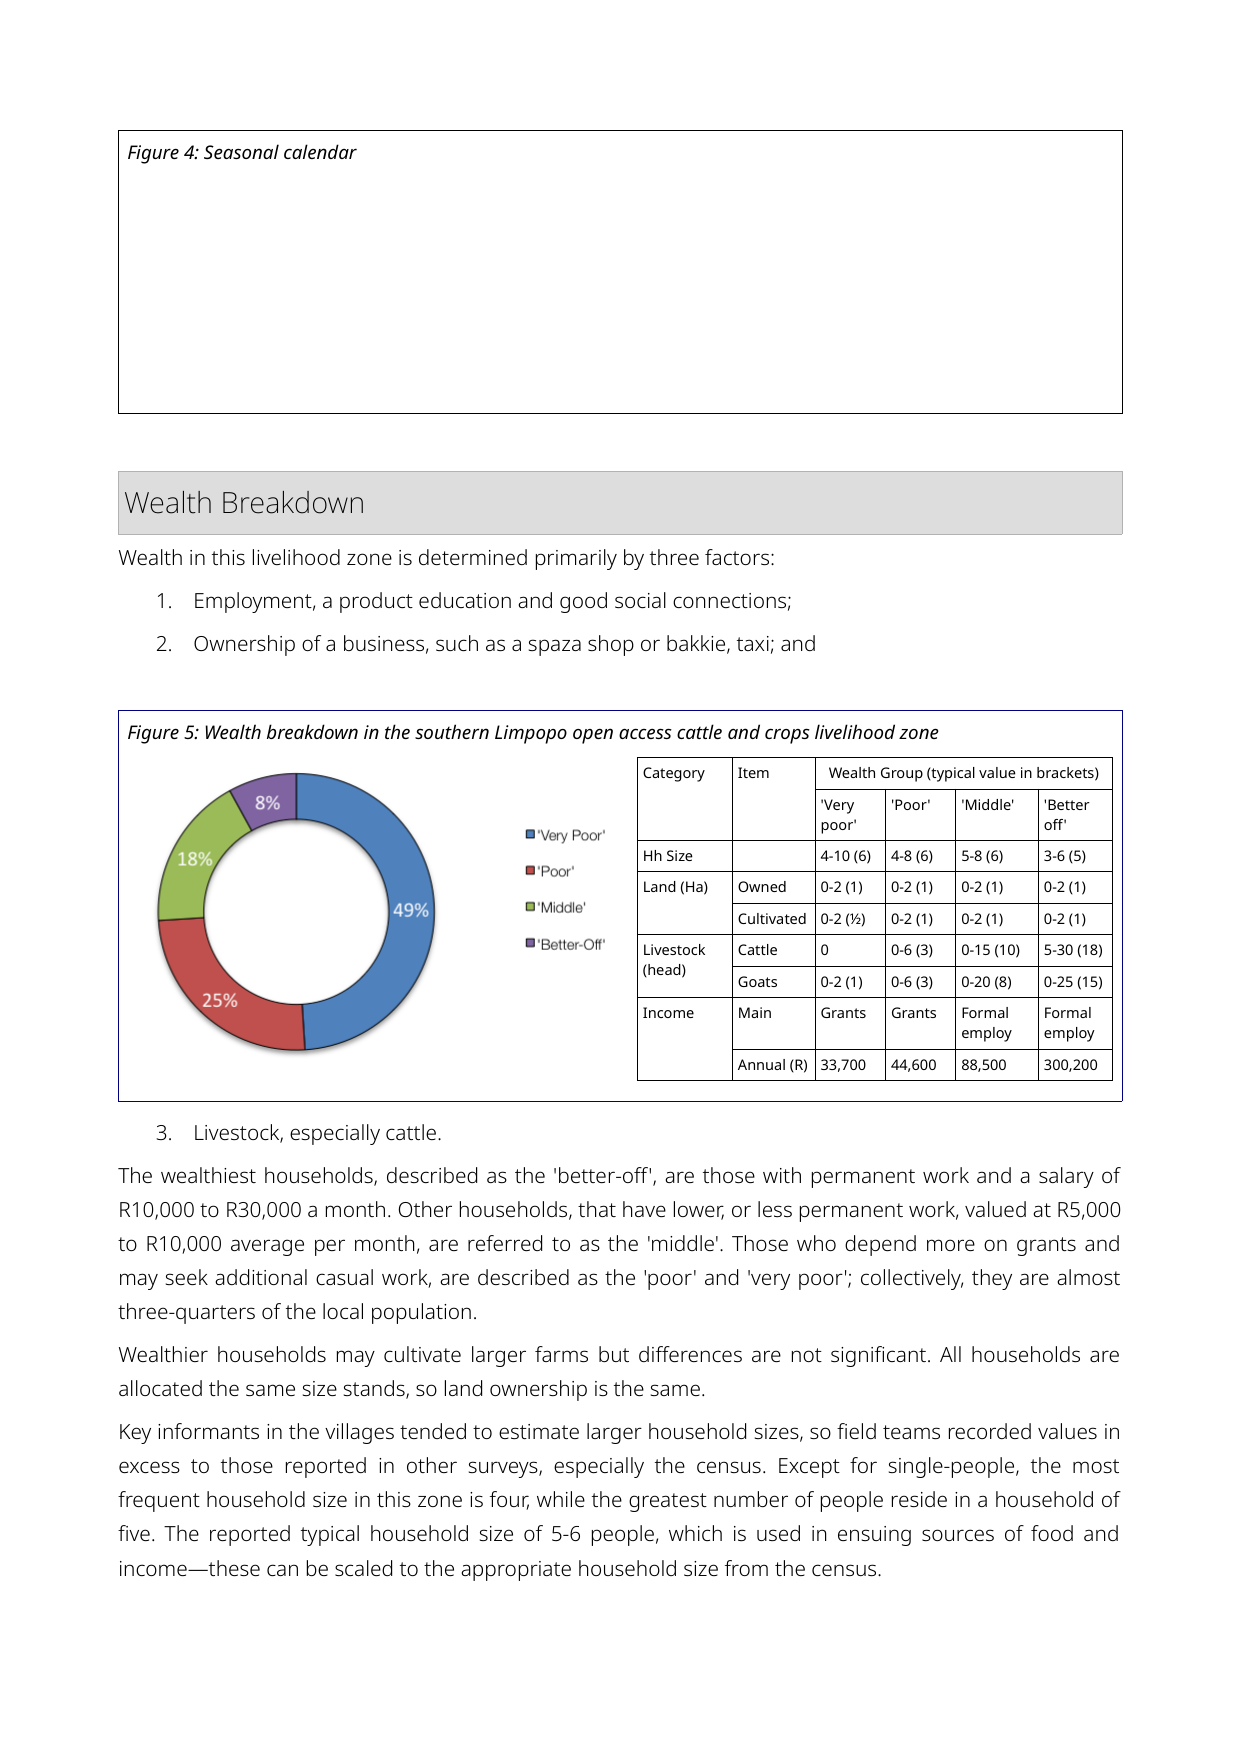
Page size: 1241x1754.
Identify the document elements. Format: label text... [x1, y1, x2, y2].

table_cell [733, 841, 815, 871]
table_cell Grants [816, 998, 885, 1048]
table_cell 'Better off' [1039, 790, 1112, 840]
list Figure 5: Wealth breakdown in the southern Limpopo open access cattle and crops livelihood zone [127, 719, 1113, 745]
table_header Item [733, 758, 815, 840]
table_cell 0-2 (½) [816, 904, 885, 934]
table_cell Formal employ [1039, 998, 1112, 1048]
table_cell 0-2 (1) [956, 904, 1038, 934]
table_cell Formal employ [956, 998, 1038, 1048]
table_cell 300,200 [1039, 1050, 1112, 1080]
table_cell 0-25 (15) [1039, 967, 1112, 997]
table_cell Land (Ha) [638, 872, 732, 934]
table_cell 88,500 [956, 1050, 1038, 1080]
list [156, 672, 1122, 710]
table_cell 0-15 (10) [956, 935, 1038, 966]
table_header Wealth Breakdown [119, 472, 1122, 534]
text Figure 4: Seasonal calendar [127, 139, 1113, 164]
table_cell Cattle [733, 935, 815, 966]
table_cell 0-20 (8) [956, 967, 1038, 997]
table_cell 0-2 (1) [886, 904, 955, 934]
table_cell 0-2 (1) [956, 872, 1038, 903]
text Wealth in this livelihood zone is determined primarily by three factors: [118, 543, 1122, 571]
table_cell 0-2 (1) [816, 967, 885, 997]
table_cell 3-6 (5) [1039, 841, 1112, 871]
table_cell 44,600 [886, 1050, 955, 1080]
table_cell 'Very poor' [816, 790, 885, 840]
list Livestock, especially cattle. [156, 1102, 1122, 1147]
table_cell Income [638, 998, 732, 1080]
table_cell 0-2 (1) [1039, 904, 1112, 934]
table_cell 0-2 (1) [1039, 872, 1112, 903]
table_cell Owned [733, 872, 815, 903]
table_cell Hh Size [638, 841, 732, 871]
table_cell Cultivated [733, 904, 815, 934]
table_cell Annual (R) [733, 1050, 815, 1080]
table_cell Goats [733, 967, 815, 997]
list [119, 711, 1122, 1101]
text Wealthier households may cultivate larger farms but differences are not significant. All households are allocated the same size stands, so land ownership is the same. [118, 1340, 1122, 1403]
text The wealthiest households, described as the 'better-off', are those with permanent work and a salary of R10,000 to R30,000 a month. Other households, that have lower, or less permanent work, valued at R5,000 to R10,000 average per month, are referred to as the 'middle'. Those who depend more on grants and may seek additional casual work, are described as the 'poor' and 'very poor'; collectively, they are almost three-quarters of the local population. [118, 1161, 1122, 1326]
table_cell 33,700 [816, 1050, 885, 1080]
table_cell Main [733, 998, 815, 1048]
table_cell 0-2 (1) [886, 872, 955, 903]
text Key informants in the villages tended to estimate larger household sizes, so field teams recorded values in excess to those reported in other surveys, especially the census. Except for single-people, the most frequent household size in this zone is four, while the greatest number of people reside in a household of five. The reported typical household size of 5-6 people, which is used in ensuing sources of food and income—these can be scaled to the appropriate household size from the census. [118, 1417, 1122, 1582]
table_header Wealth Group (typical value in brackets) [816, 758, 1112, 788]
table_cell 4-10 (6) [816, 841, 885, 871]
table_cell Grants [886, 998, 955, 1048]
table_cell 5-8 (6) [956, 841, 1038, 871]
table_cell 0-6 (3) [886, 935, 955, 966]
table_cell 5-30 (18) [1039, 935, 1112, 966]
table_cell 0-2 (1) [816, 872, 885, 903]
table_cell 'Poor' [886, 790, 955, 840]
picture [128, 760, 633, 1068]
table_cell 'Middle' [956, 790, 1038, 840]
table_header Category [638, 758, 732, 840]
table_cell 0 [816, 935, 885, 966]
table_cell 4-8 (6) [886, 841, 955, 871]
list Employment, a product education and good social connections; [156, 586, 1122, 614]
table_cell 0-6 (3) [886, 967, 955, 997]
list Ownership of a business, such as a spaza shop or bakkie, taxi; and [156, 629, 1122, 657]
table_cell Livestock (head) [638, 935, 732, 997]
